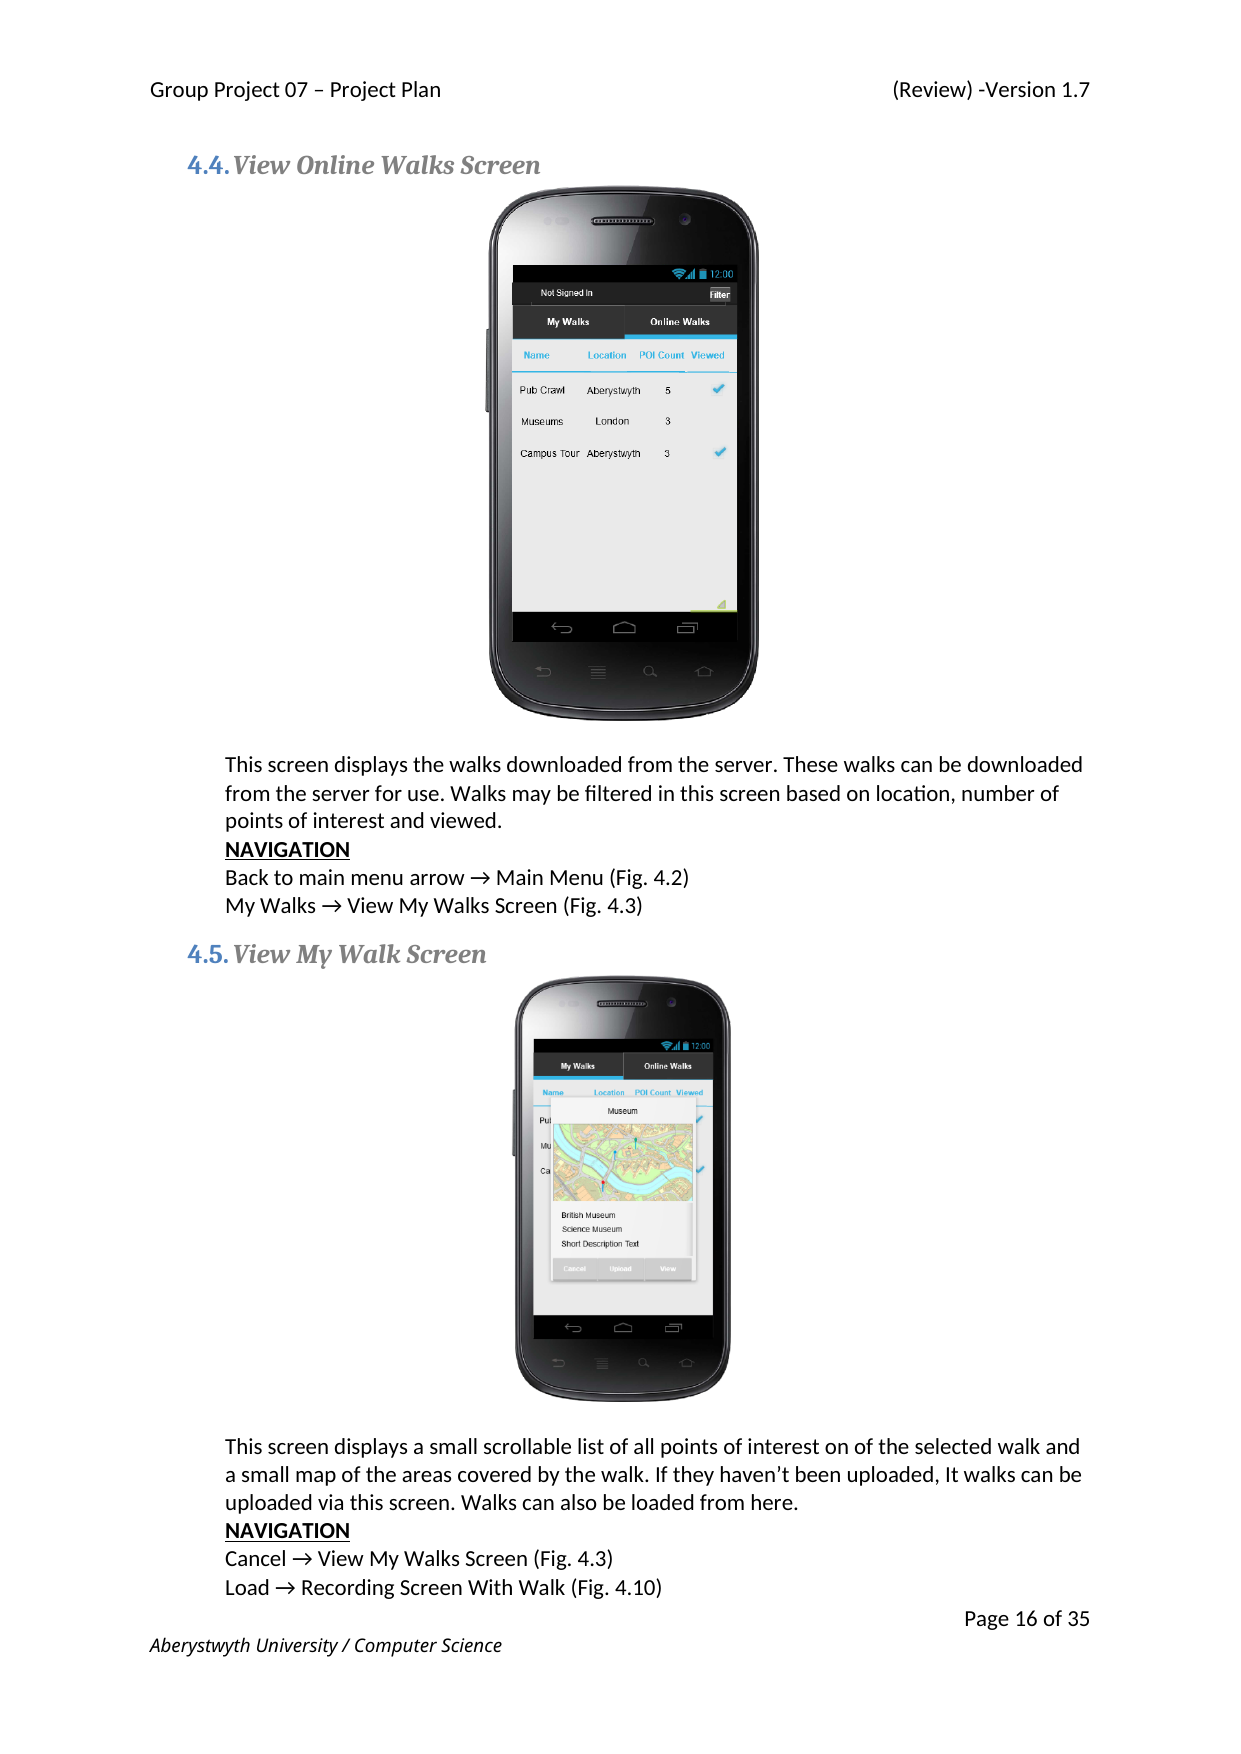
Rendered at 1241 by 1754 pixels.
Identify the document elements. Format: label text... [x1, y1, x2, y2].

text Back to main menu arrow → Main Menu (Fig. 4.2) [225, 863, 1090, 891]
text NAVIGATION [225, 835, 1090, 863]
subtitle View Online Walks Screen [187, 150, 1090, 181]
subtitle View My Walk Screen [187, 939, 1090, 971]
text This screen displays a small scrollable list of all points of interest on of the selected walk and a small map of the areas covered by the walk. If they haven’t been uploaded, It walks can be uploaded via this screen. Walks can also be loaded from here. [225, 1432, 1090, 1517]
text NAVIGATION [225, 1517, 1090, 1544]
text Cancel → View My Walks Screen (Fig. 4.3) [225, 1544, 1090, 1573]
text Load → Recording Screen With Walk (Fig. 4.10) [225, 1573, 1090, 1601]
text My Walks → View My Walks Screen (Fig. 4.3) [225, 891, 1090, 919]
text This screen displays the walks downloaded from the server. These walks can be downloaded from the server for use. Walks may be filtered in this screen based on location, number of points of interest and viewed. [225, 751, 1090, 835]
